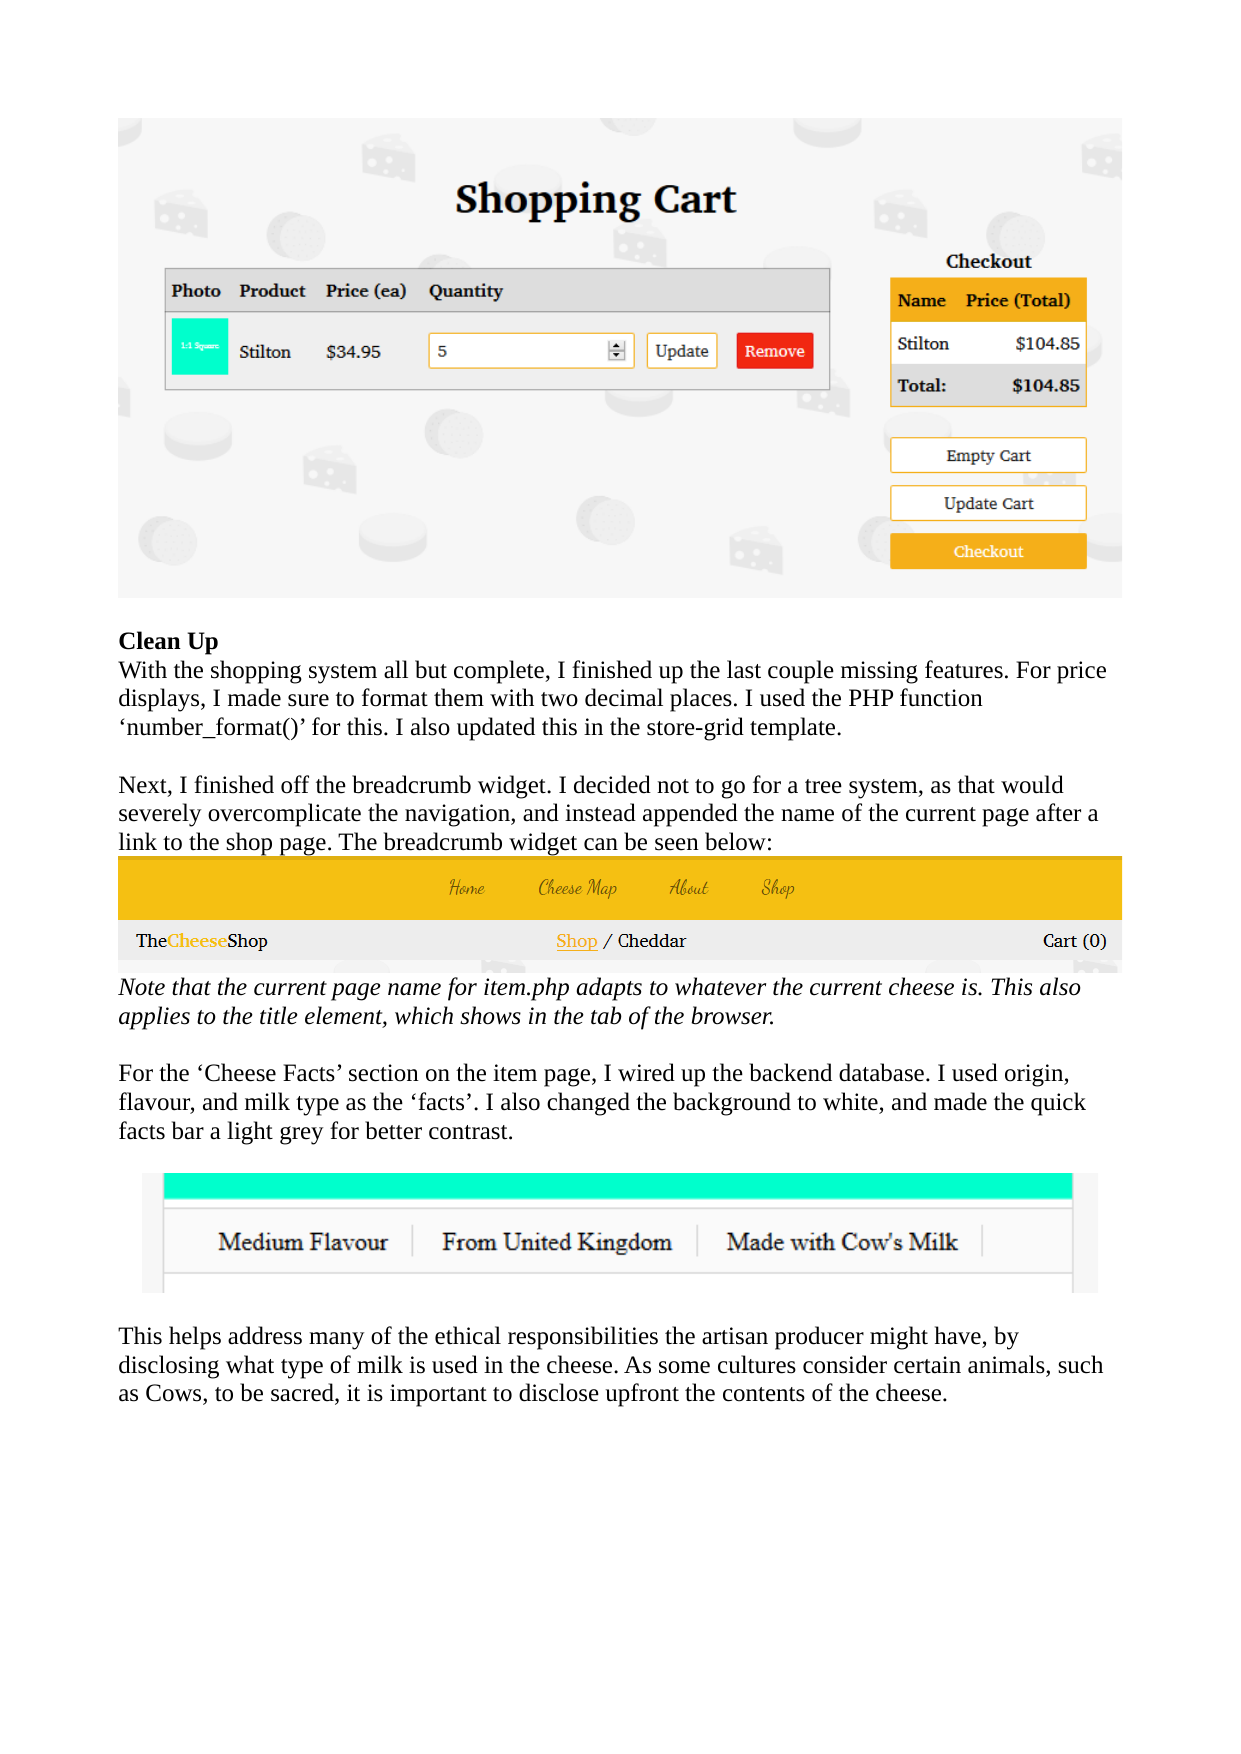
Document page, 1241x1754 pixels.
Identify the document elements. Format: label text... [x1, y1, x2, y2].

text Clean Up [118, 626, 1122, 655]
text For the ‘Cheese Facts’ section on the item page, I wired up the backend database. I used origin, flavour, and milk type as the ‘facts’. I also changed the background to white, and made the quick facts bar a light grey for better contrast. [118, 1058, 1122, 1145]
text Note that the current page name for item.php adapts to whatever the current cheese is. This also applies to the title element, which shows in the tab of the browser. [118, 973, 1122, 1030]
picture [142, 1173, 1099, 1293]
picture [118, 118, 1123, 598]
text This helps address many of the ethical responsibilities the artisan producer might have, by disclosing what type of milk is used in the cheese. As some cultures consider certain animals, such as Cows, to be sacred, it is important to disclose upfront the contents of the cheese. [118, 1321, 1122, 1407]
text Next, I finished off the breadcrumb widget. I decided not to go for a tree system, as that would severely overcomplicate the navigation, and instead appended the name of the current page after a link to the shop page. The breadcrumb widget can be seen below: [118, 770, 1122, 856]
picture [118, 856, 1123, 973]
text With the shopping system all but complete, I finished up the last couple missing features. For price displays, I made sure to format them with two decimal places. I used the PHP function ‘number_format()’ for this. I also updated this in the store-grid template. [118, 655, 1122, 741]
